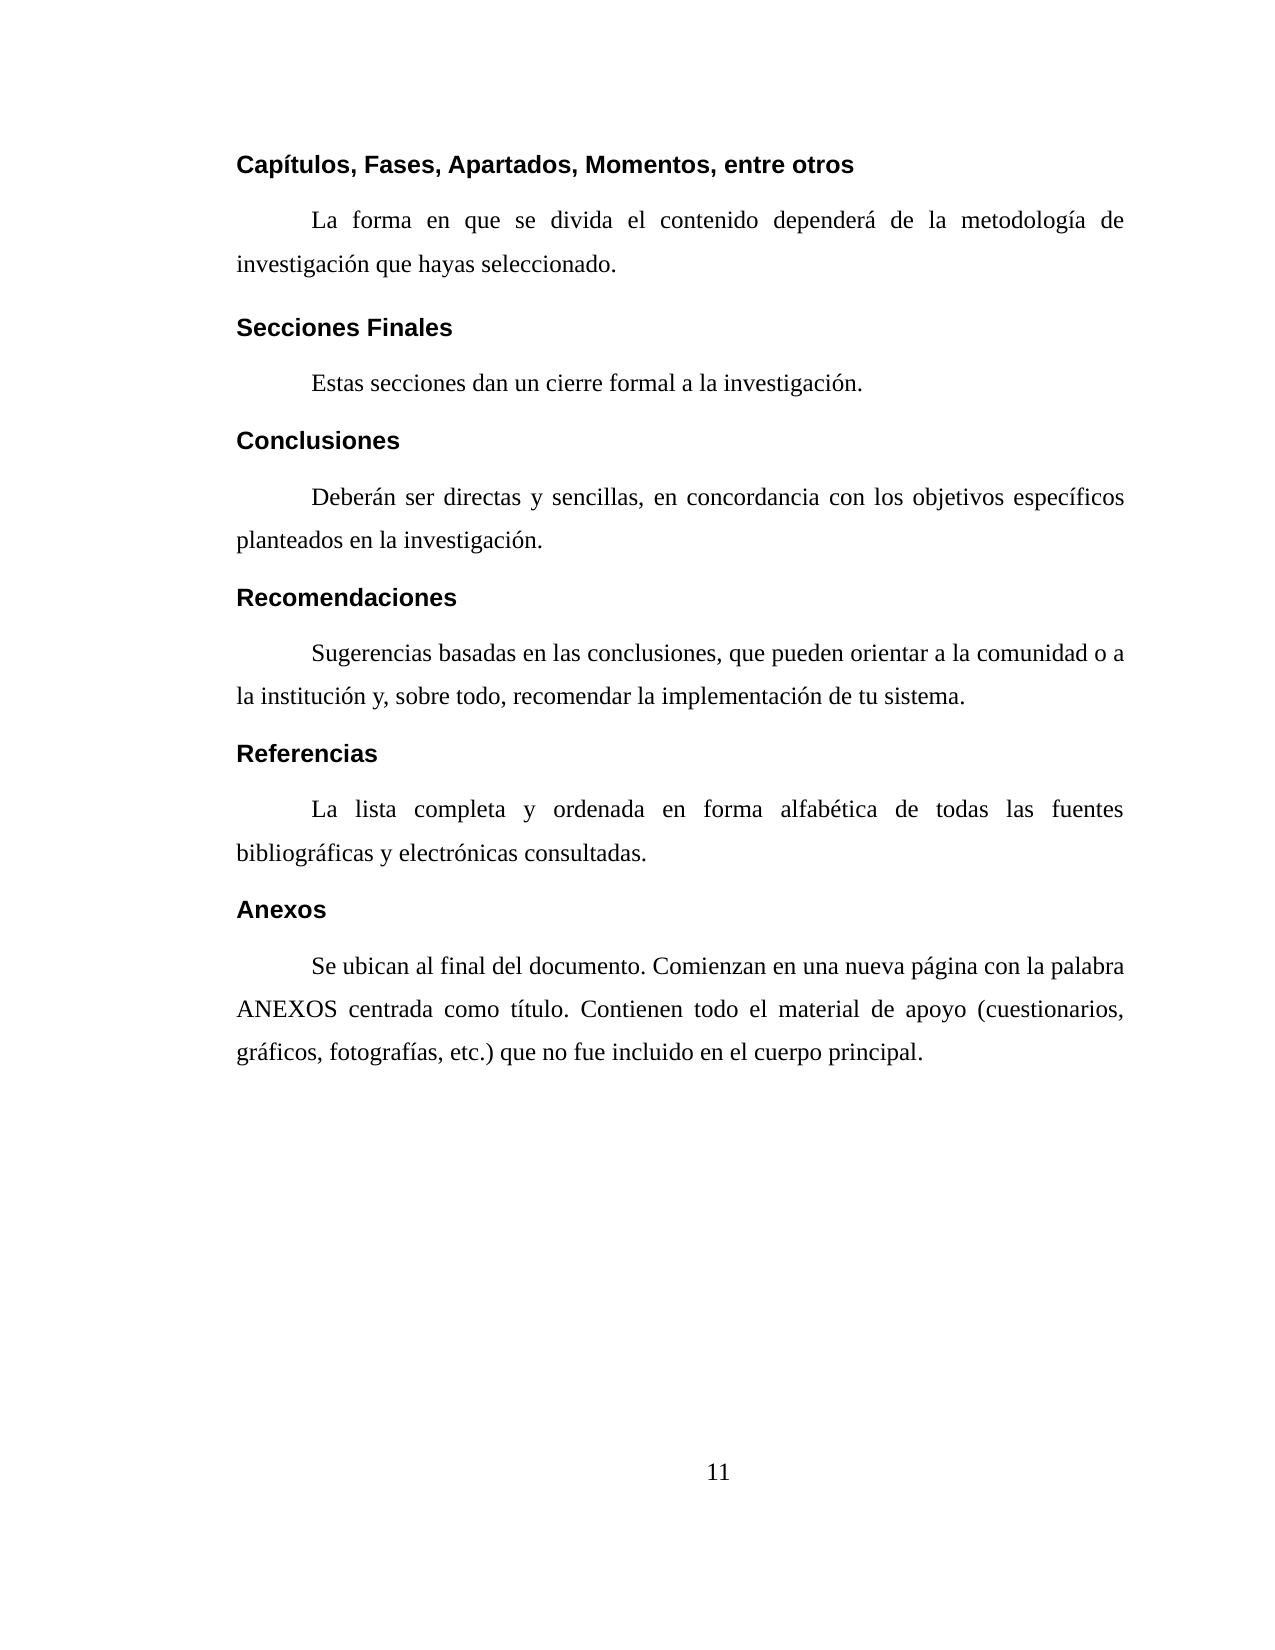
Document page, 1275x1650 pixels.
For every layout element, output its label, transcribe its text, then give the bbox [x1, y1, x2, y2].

subtitle Anexos [236, 895, 1125, 924]
text Se ubican al final del documento. Comienzan en una nueva página con la palabra ANEXOS centrada como título. Contienen todo el material de apoyo (cuestionarios, gráficos, fotografías, etc.) que no fue incluido en el cuerpo principal. [236, 951, 1125, 1066]
text La lista completa y ordenada en forma alfabética de todas las fuentes bibliográficas y electrónicas consultadas. [236, 794, 1125, 866]
text Deberán ser directas y sencillas, en concordancia con los objetivos específicos planteados en la investigación. [236, 482, 1125, 553]
subtitle Conclusiones [236, 426, 1125, 455]
subtitle Referencias [236, 739, 1125, 768]
text Sugerencias basadas en las conclusiones, que pueden orientar a la comunidad o a la institución y, sobre todo, recomendar la implementación de tu sistema. [236, 638, 1125, 710]
subtitle Recomendaciones [236, 582, 1125, 611]
subtitle Secciones Finales [236, 313, 1125, 341]
text Estas secciones dan un cierre formal a la investigación. [236, 368, 1125, 397]
text La forma en que se divida el contenido dependerá de la metodología de investigación que hayas seleccionado. [236, 206, 1125, 277]
subtitle Capítulos, Fases, Apartados, Momentos, entre otros [236, 150, 1125, 179]
